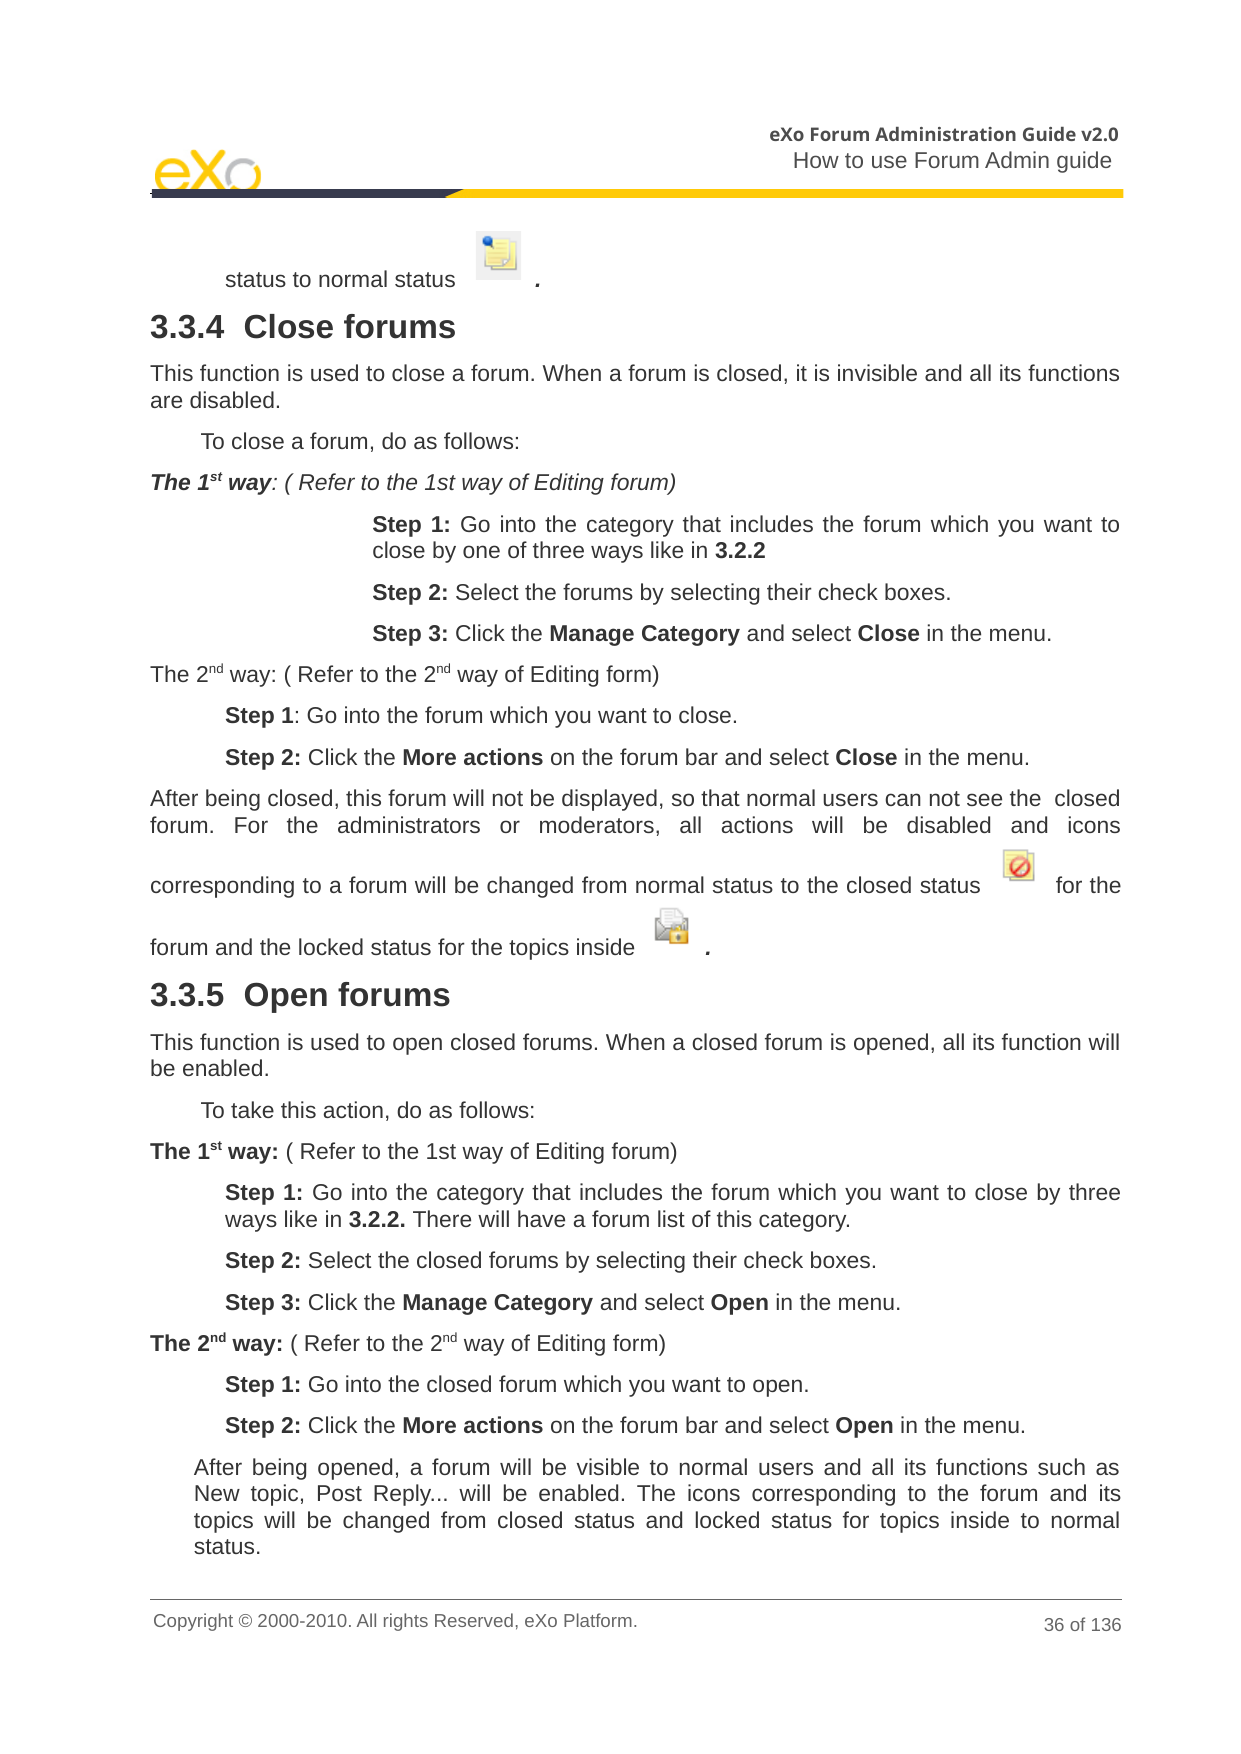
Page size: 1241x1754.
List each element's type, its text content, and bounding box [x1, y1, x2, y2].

list status to normal status . [187, 223, 1122, 292]
list Step 2: Click the More actions on the forum bar and select Open in the menu. [187, 1412, 1122, 1439]
list After being opened, a forum will be visible to normal users and all its functions such as New topic, Post Reply... will be enabled. The icons corresponding to the forum and its topics will be changed from closed status and locked status for topics inside to normal status. [156, 1454, 1122, 1559]
list Step 2: Click the More actions on the forum bar and select Close in the menu. [187, 744, 1122, 770]
text To close a forum, do as follows: [150, 428, 1122, 454]
list Step 3: Click the Manage Category and select Open in the menu. [187, 1288, 1122, 1315]
text After being closed, this forum will not be displayed, so that normal users can not see the closed forum. For the administrators or moderators, all actions will be disabled and icons corresponding to a forum will be changed from normal status to the closed status for the forum and the locked status for the topics inside . [150, 785, 1122, 961]
list Step 3: Click the Manage Category and select Close in the menu. [334, 620, 1122, 646]
list Step 1: Go into the closed forum which you want to open. [187, 1371, 1122, 1397]
text This function is used to open closed forums. When a closed forum is opened, all its function will be enabled. [150, 1029, 1122, 1082]
text To take this action, do as follows: [150, 1097, 1122, 1123]
text This function is used to close a forum. When a forum is closed, it is invisible and all its functions are disabled. [150, 360, 1122, 413]
picture [151, 149, 1124, 198]
picture [475, 231, 522, 280]
picture [649, 906, 698, 949]
text The 1st way: ( Refer to the 1st way of Editing forum) [150, 469, 1122, 496]
list Step 1: Go into the category that includes the forum which you want to close by one of three ways like in 3.2.2 [334, 511, 1122, 563]
text The 1st way: ( Refer to the 1st way of Editing forum) [150, 1138, 1122, 1164]
list Step 1: Go into the forum which you want to close. [187, 702, 1122, 729]
subtitle Open forums [150, 976, 1122, 1014]
text The 2nd way: ( Refer to the 2nd way of Editing form) [150, 661, 1122, 687]
list Step 2: Select the forums by selecting their check boxes. [334, 578, 1122, 605]
list Step 2: Select the closed forums by selecting their check boxes. [187, 1247, 1122, 1273]
list Step 1: Go into the category that includes the forum which you want to close by three ways like in 3.2.2. There will have a forum list of this category. [187, 1179, 1122, 1232]
text The 2nd way: ( Refer to the 2nd way of Editing form) [150, 1330, 1122, 1356]
picture [997, 845, 1041, 886]
subtitle Close forums [150, 307, 1122, 345]
